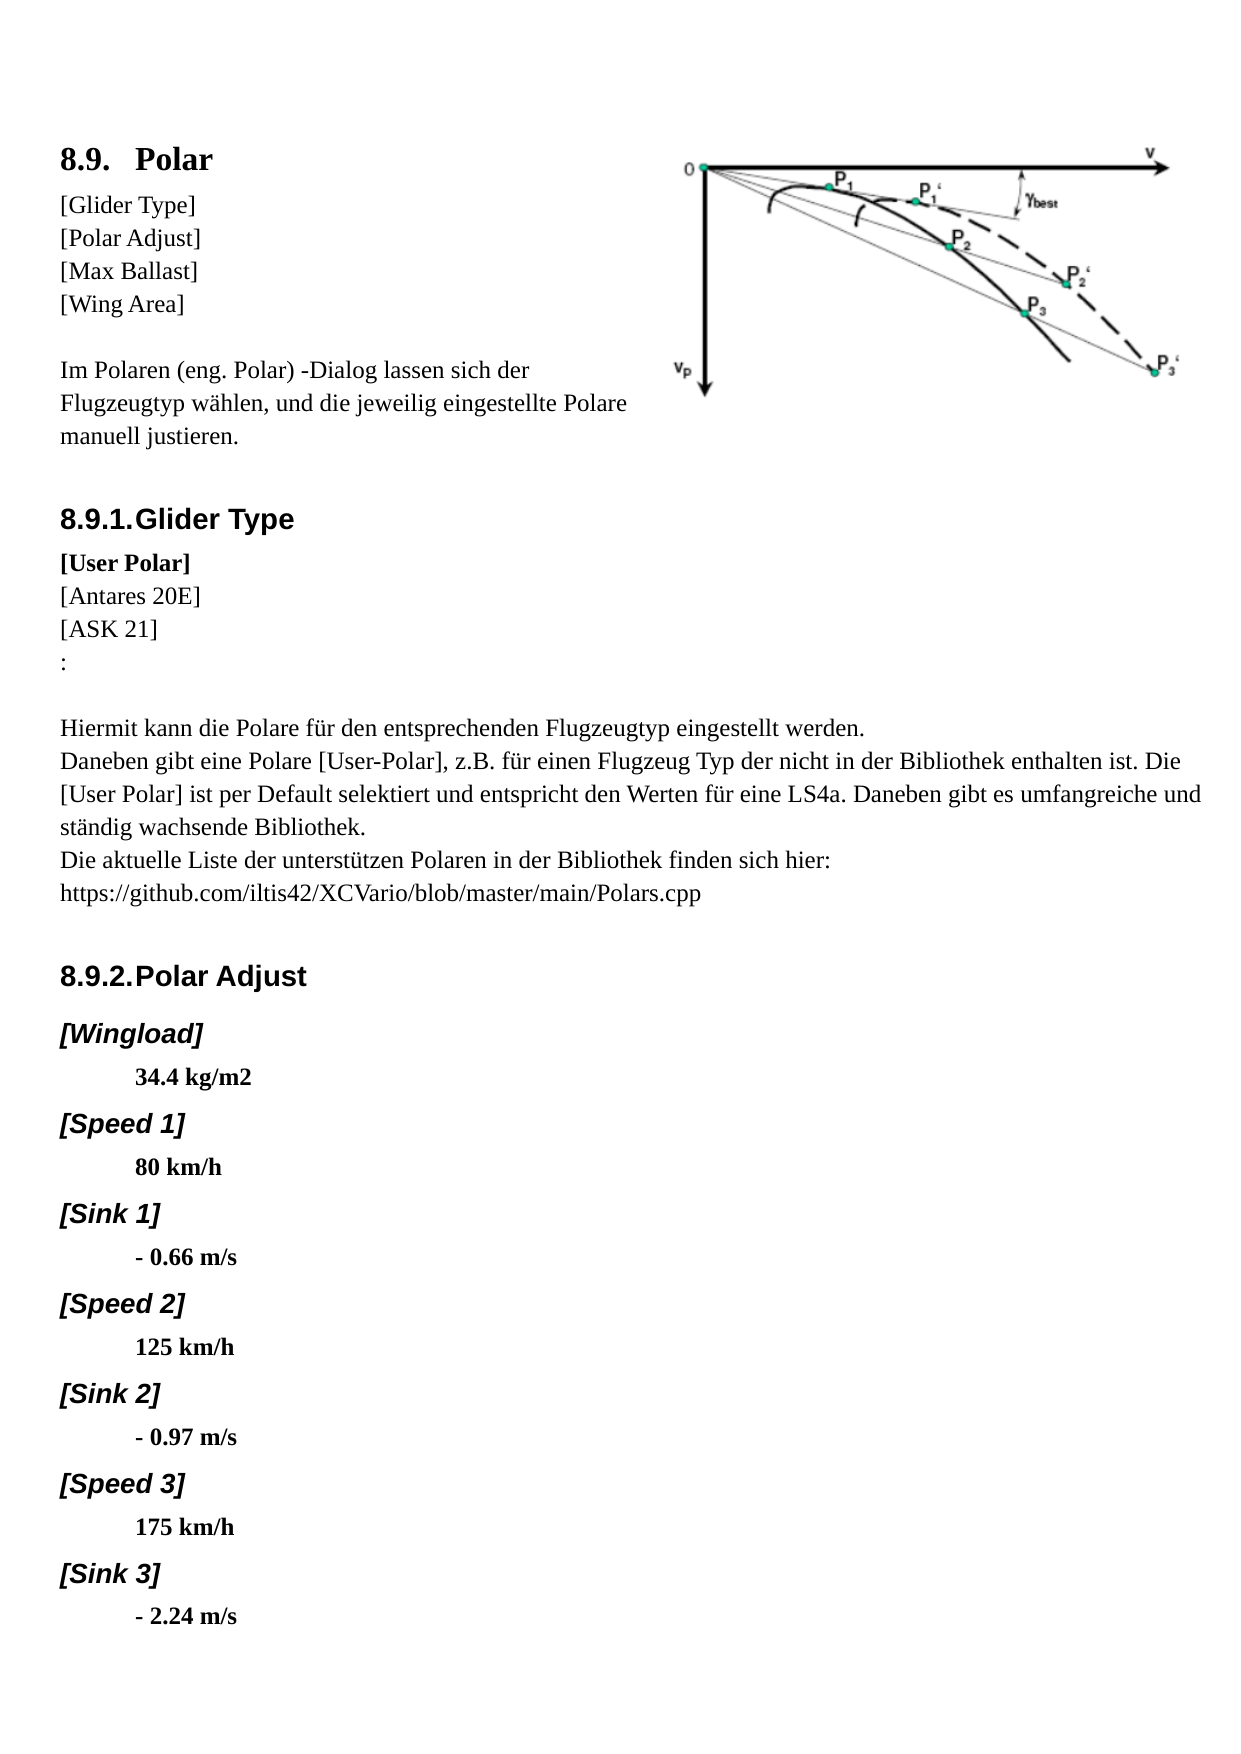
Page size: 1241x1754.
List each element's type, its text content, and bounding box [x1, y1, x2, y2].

text Hiermit kann die Polare für den entsprechenden Flugzeugtyp eingestellt werden. [60, 713, 1207, 742]
text [User Polar] [60, 548, 1207, 577]
text 80 km/h [60, 1152, 1207, 1181]
subtitle [Sink 1] [60, 1197, 1207, 1229]
text Die aktuelle Liste der unterstützen Polaren in der Bibliothek finden sich hier: https://github.com/iltis42/XCVario/blob/master/main/Polars.cpp [60, 845, 1207, 907]
text [Wing Area] [60, 289, 667, 318]
subtitle [Sink 2] [60, 1377, 1207, 1409]
picture [667, 139, 1199, 405]
text Daneben gibt eine Polare [User-Polar], z.B. für einen Flugzeug Typ der nicht in der Bibliothek enthalten ist. Die [60, 746, 1207, 775]
text 125 km/h [60, 1332, 1207, 1361]
text [Polar Adjust] [60, 223, 667, 252]
text [User Polar] ist per Default selektiert und entspricht den Werten für eine LS4a. Daneben gibt es umfangreiche und ständig wachsende Bibliothek. [60, 779, 1207, 841]
subtitle Polar [60, 139, 667, 178]
subtitle [Wingload] [60, 1018, 1207, 1049]
text 175 km/h [60, 1512, 1207, 1540]
text [1199, 289, 1207, 318]
subtitle [Speed 2] [60, 1287, 1207, 1319]
subtitle [Speed 1] [60, 1108, 1207, 1139]
subtitle Glider Type [60, 502, 1207, 536]
subtitle [Sink 3] [60, 1557, 1207, 1589]
subtitle [Speed 3] [60, 1467, 1207, 1499]
text : [60, 647, 1207, 676]
text - 0.97 m/s [60, 1422, 1207, 1450]
text [Max Ballast] [60, 256, 667, 285]
text [Glider Type] [60, 190, 667, 219]
text - 0.66 m/s [60, 1242, 1207, 1271]
text 34.4 kg/m2 [60, 1062, 1207, 1091]
text - 2.24 m/s [60, 1601, 1207, 1630]
text [ASK 21] [60, 614, 1207, 643]
subtitle [1199, 139, 1207, 178]
text [Antares 20E] [60, 581, 1207, 610]
subtitle Polar Adjust [60, 959, 1207, 993]
text Im Polaren (eng. Polar) -Dialog lassen sich der Flugzeugtyp wählen, und die jeweilig eingestellte Polare manuell justieren. [60, 355, 1207, 450]
